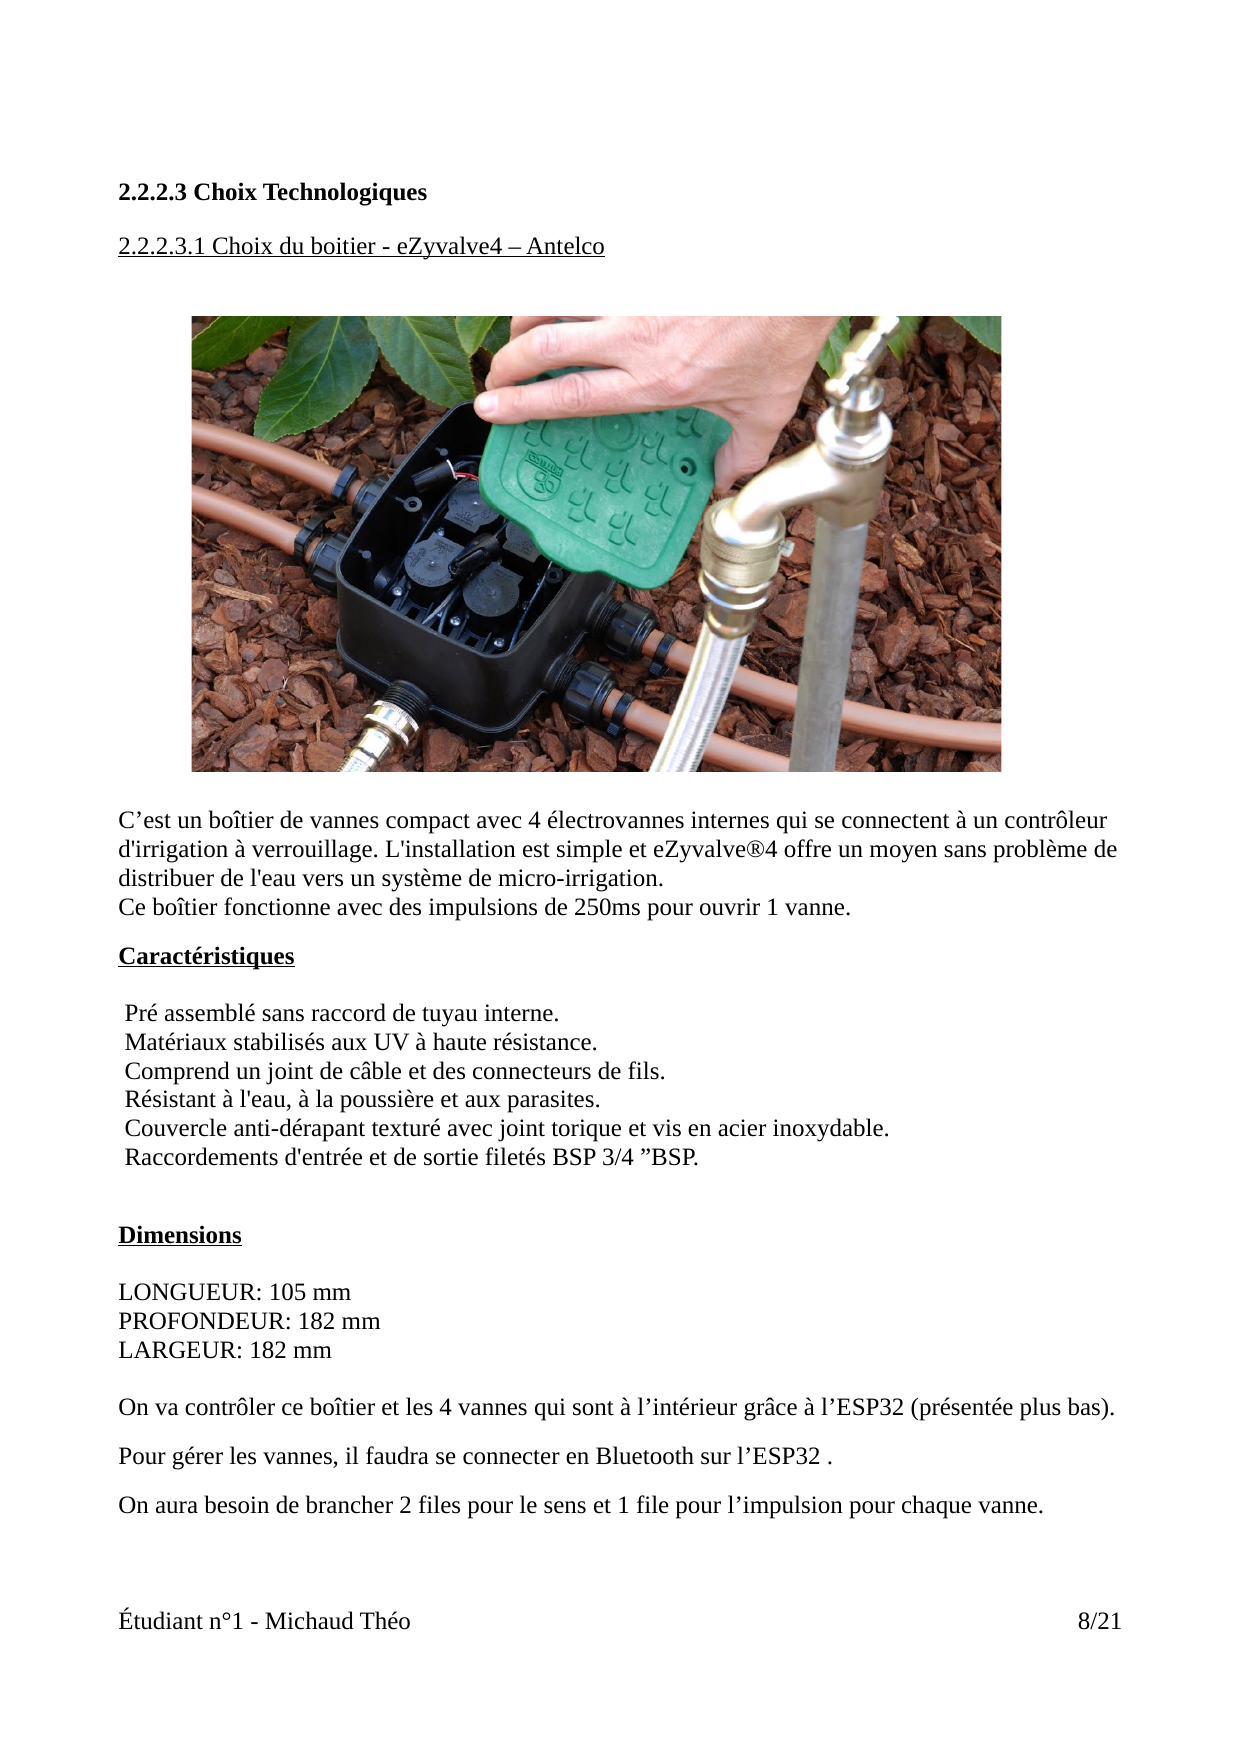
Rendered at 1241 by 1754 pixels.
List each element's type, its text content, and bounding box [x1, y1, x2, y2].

subtitle 2.2.2.3 Choix Technologiques [118, 177, 1122, 206]
picture [191, 316, 1002, 772]
text On va contrôler ce boîtier et les 4 vannes qui sont à l’intérieur grâce à l’ESP32 (présentée plus bas). [118, 1392, 1122, 1421]
text Pour gérer les vannes, il faudra se connecter en Bluetooth sur l’ESP32 . [118, 1441, 1122, 1470]
text Ce boîtier fonctionne avec des impulsions de 250ms pour ouvrir 1 vanne. [118, 892, 1122, 921]
text LONGUEUR: 105 mm PROFONDEUR: 182 mm LARGEUR: 182 mm [118, 1277, 1122, 1364]
text On aura besoin de brancher 2 files pour le sens et 1 file pour l’impulsion pour chaque vanne. [118, 1491, 1122, 1519]
subtitle 2.2.2.3.1 Choix du boitier - eZyvalve4 – Antelco [118, 231, 1122, 259]
text C’est un boîtier de vannes compact avec 4 électrovannes internes qui se connectent à un contrôleur d'irrigation à verrouillage. L'installation est simple et eZyvalve®4 offre un moyen sans problème de distribuer de l'eau vers un système de micro-irrigation. [118, 806, 1122, 892]
text Dimensions [118, 1220, 1122, 1249]
text Caractéristiques Pré assemblé sans raccord de tuyau interne. Matériaux stabilisés aux UV à haute résistance. Comprend un joint de câble et des connecteurs de fils. Résistant à l'eau, à la poussière et aux parasites. Couvercle anti-dérapant texturé avec joint torique et vis en acier inoxydable. Raccordements d'entrée et de sortie filetés BSP 3/4 ”BSP. [118, 941, 1122, 1171]
